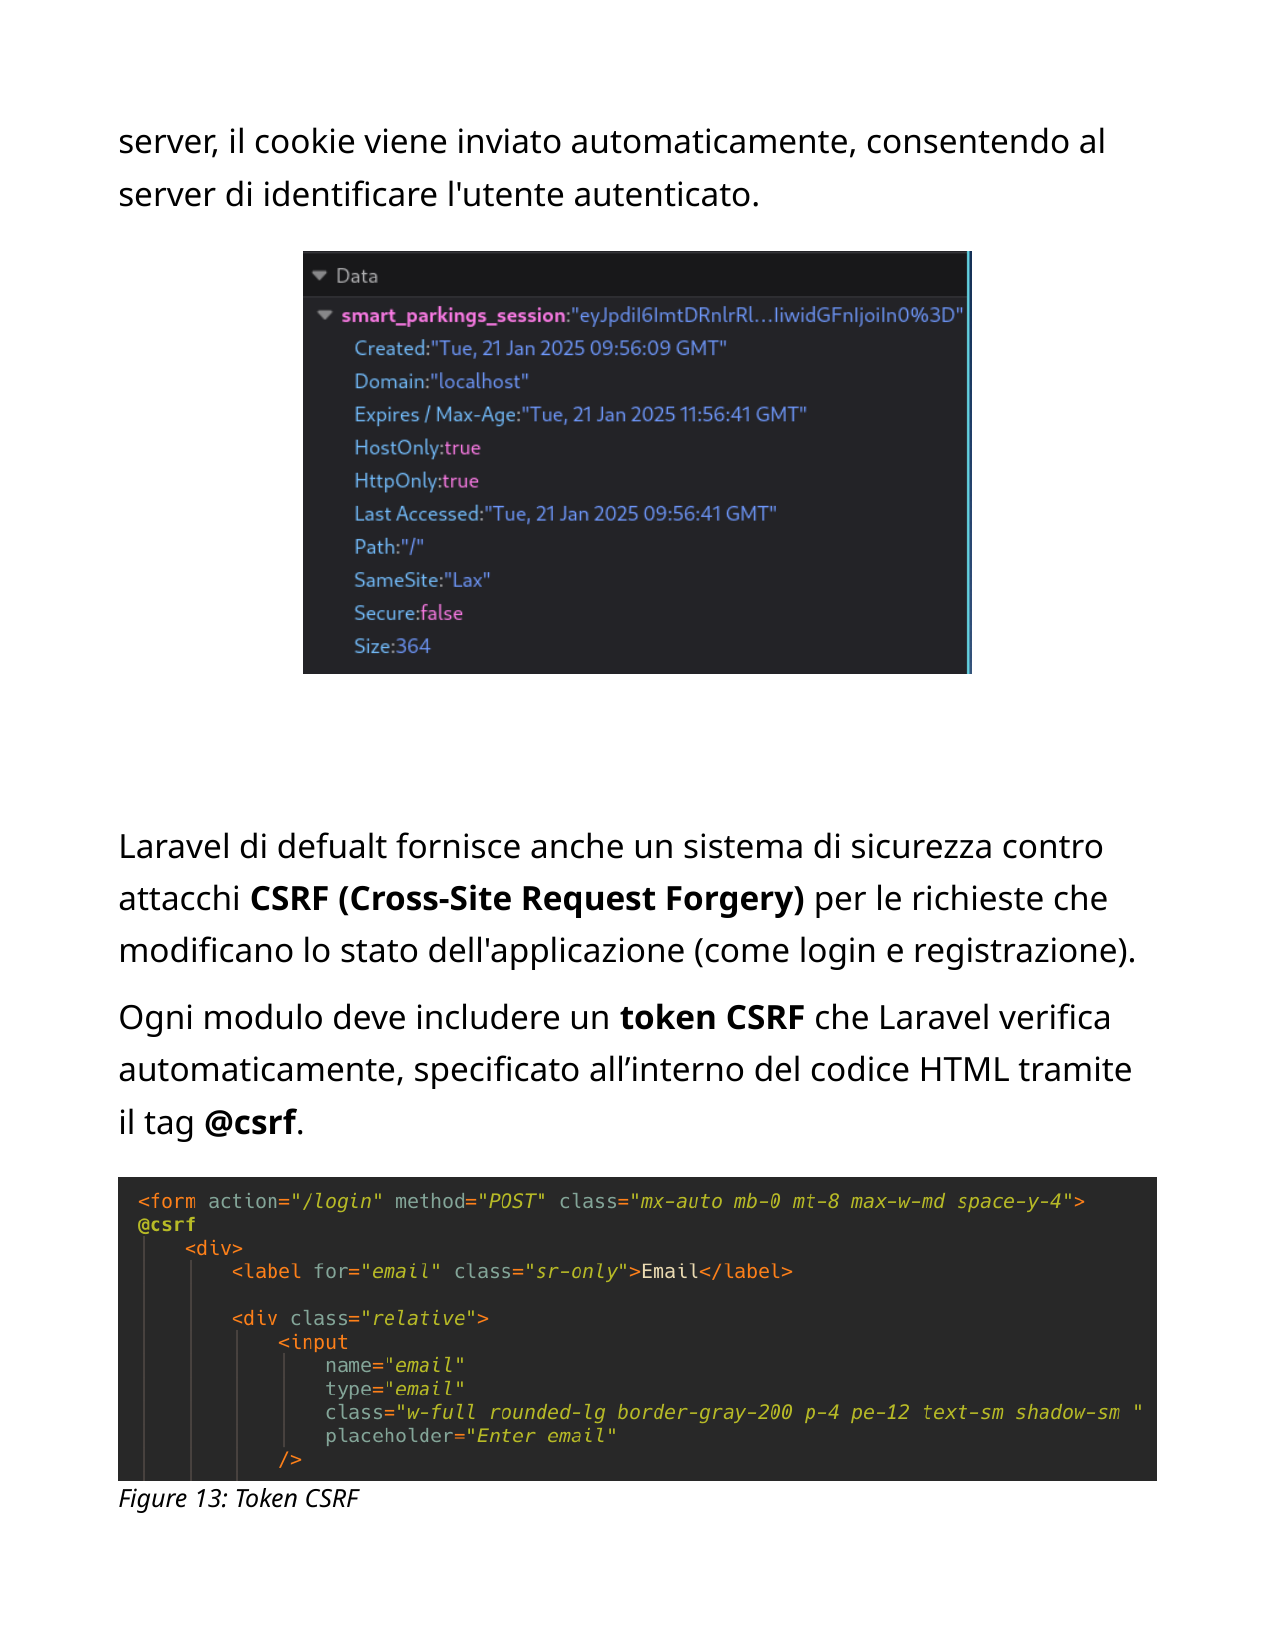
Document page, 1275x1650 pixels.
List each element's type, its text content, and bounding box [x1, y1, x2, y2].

picture [303, 251, 972, 674]
text server, il cookie viene inviato automaticamente, consentendo al server di identificare l'utente autenticato. [118, 118, 1157, 216]
text Figure 13: Token CSRF [118, 1481, 1157, 1515]
text Laravel di defualt fornisce anche un sistema di sicurezza contro attacchi CSRF (Cross-Site Request Forgery) per le richieste che modificano lo stato dell'applicazione (come login e registrazione). [118, 823, 1157, 973]
text Ogni modulo deve includere un token CSRF che Laravel verifica automaticamente, specificato all’interno del codice HTML tramite il tag @csrf. [118, 994, 1157, 1144]
picture [118, 1177, 1157, 1481]
